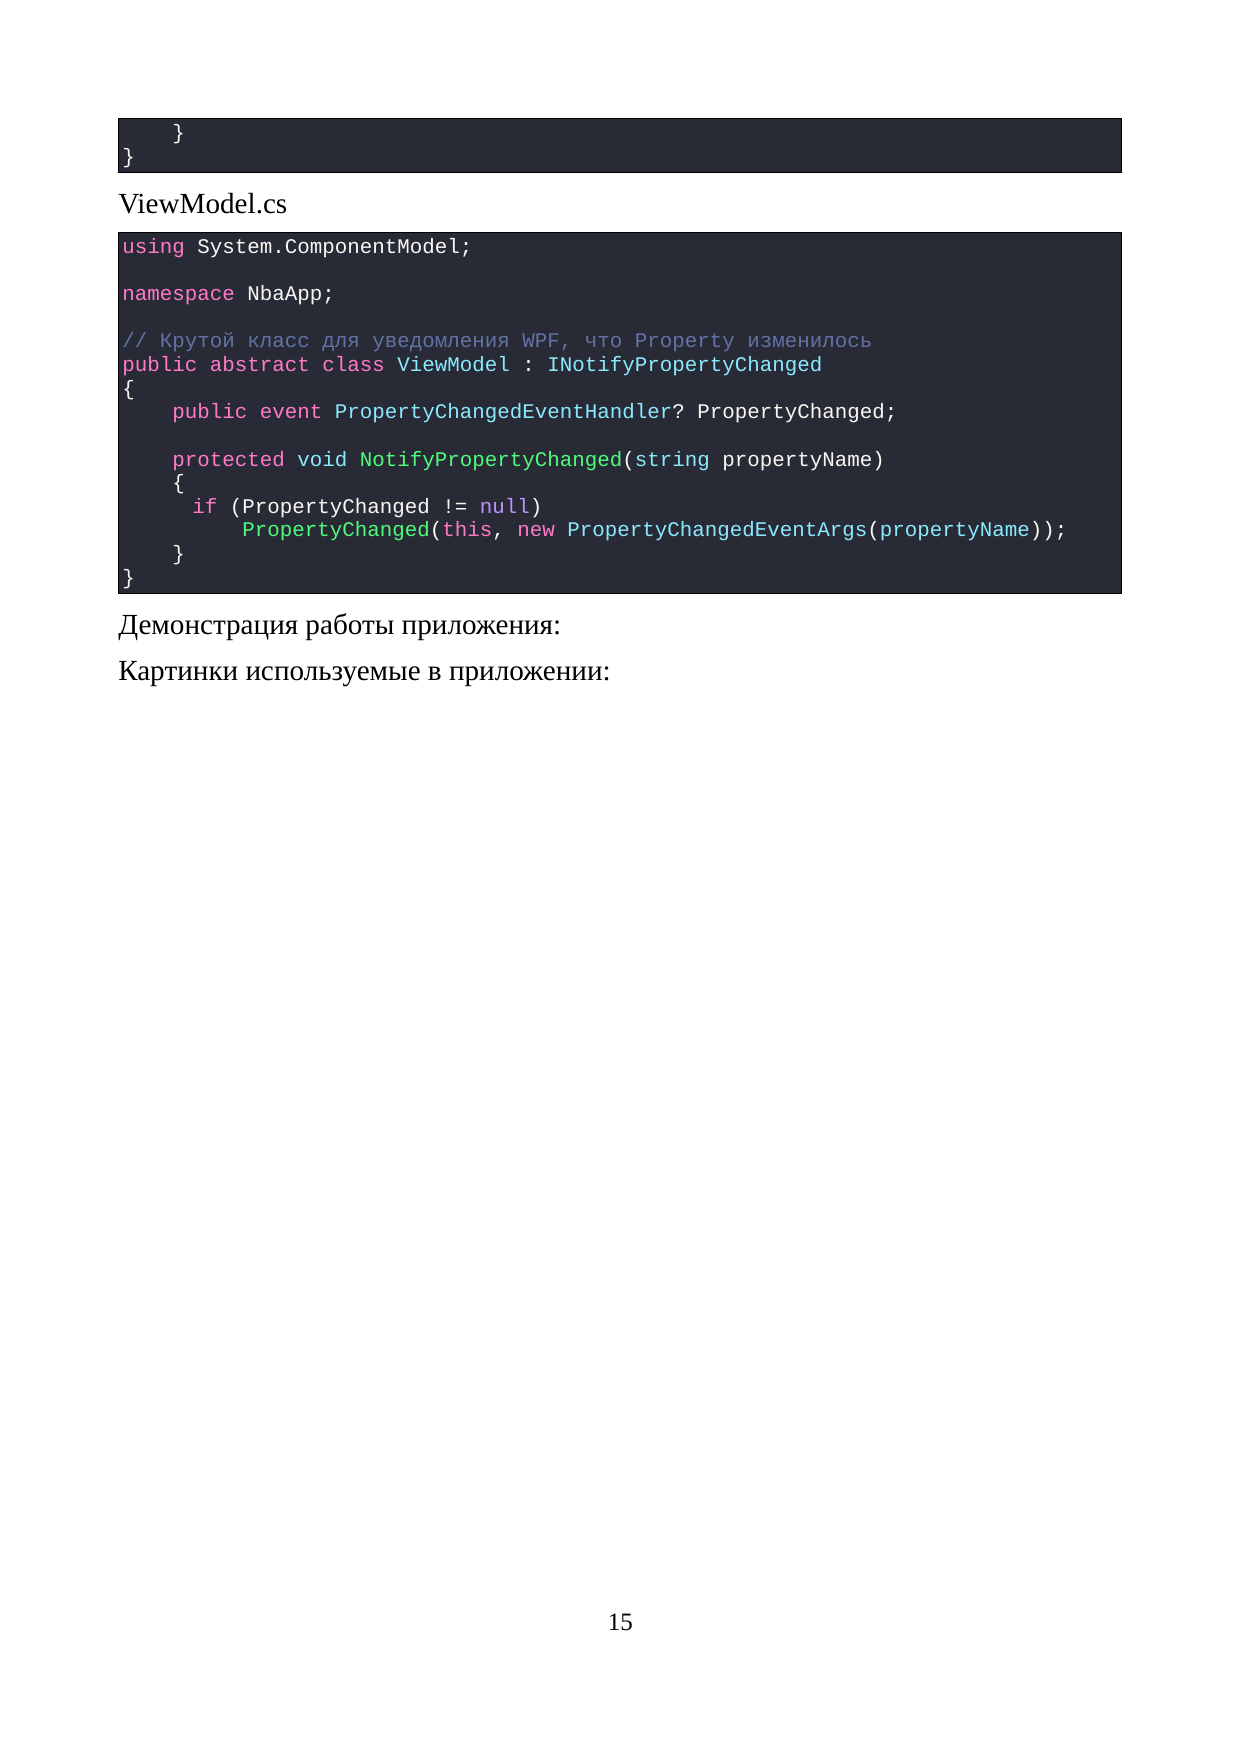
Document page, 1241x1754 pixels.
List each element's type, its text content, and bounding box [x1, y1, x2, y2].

text { [119, 468, 1121, 492]
text if (PropertyChanged != null) [119, 492, 1121, 516]
text PropertyChanged(this, new PropertyChangedEventArgs(propertyName)); [119, 516, 1121, 539]
text { [119, 374, 1121, 397]
text // Крутой класс для уведомления WPF, что Property изменилось [119, 326, 1121, 350]
text public abstract class ViewModel : INotifyPropertyChanged [119, 350, 1121, 374]
text Картинки используемые в приложении: [118, 653, 1122, 686]
text namespace NbaApp; [119, 279, 1121, 303]
text public event PropertyChangedEventHandler? PropertyChanged; [119, 397, 1121, 421]
text } [119, 563, 1121, 593]
text } [119, 539, 1121, 563]
text using System.ComponentModel; [119, 233, 1121, 255]
text ViewModel.cs [118, 186, 1122, 219]
text Демонстрация работы приложения: [118, 607, 1122, 640]
text protected void NotifyPropertyChanged(string propertyName) [119, 444, 1121, 468]
text } [119, 119, 1121, 142]
text } [119, 142, 1121, 172]
